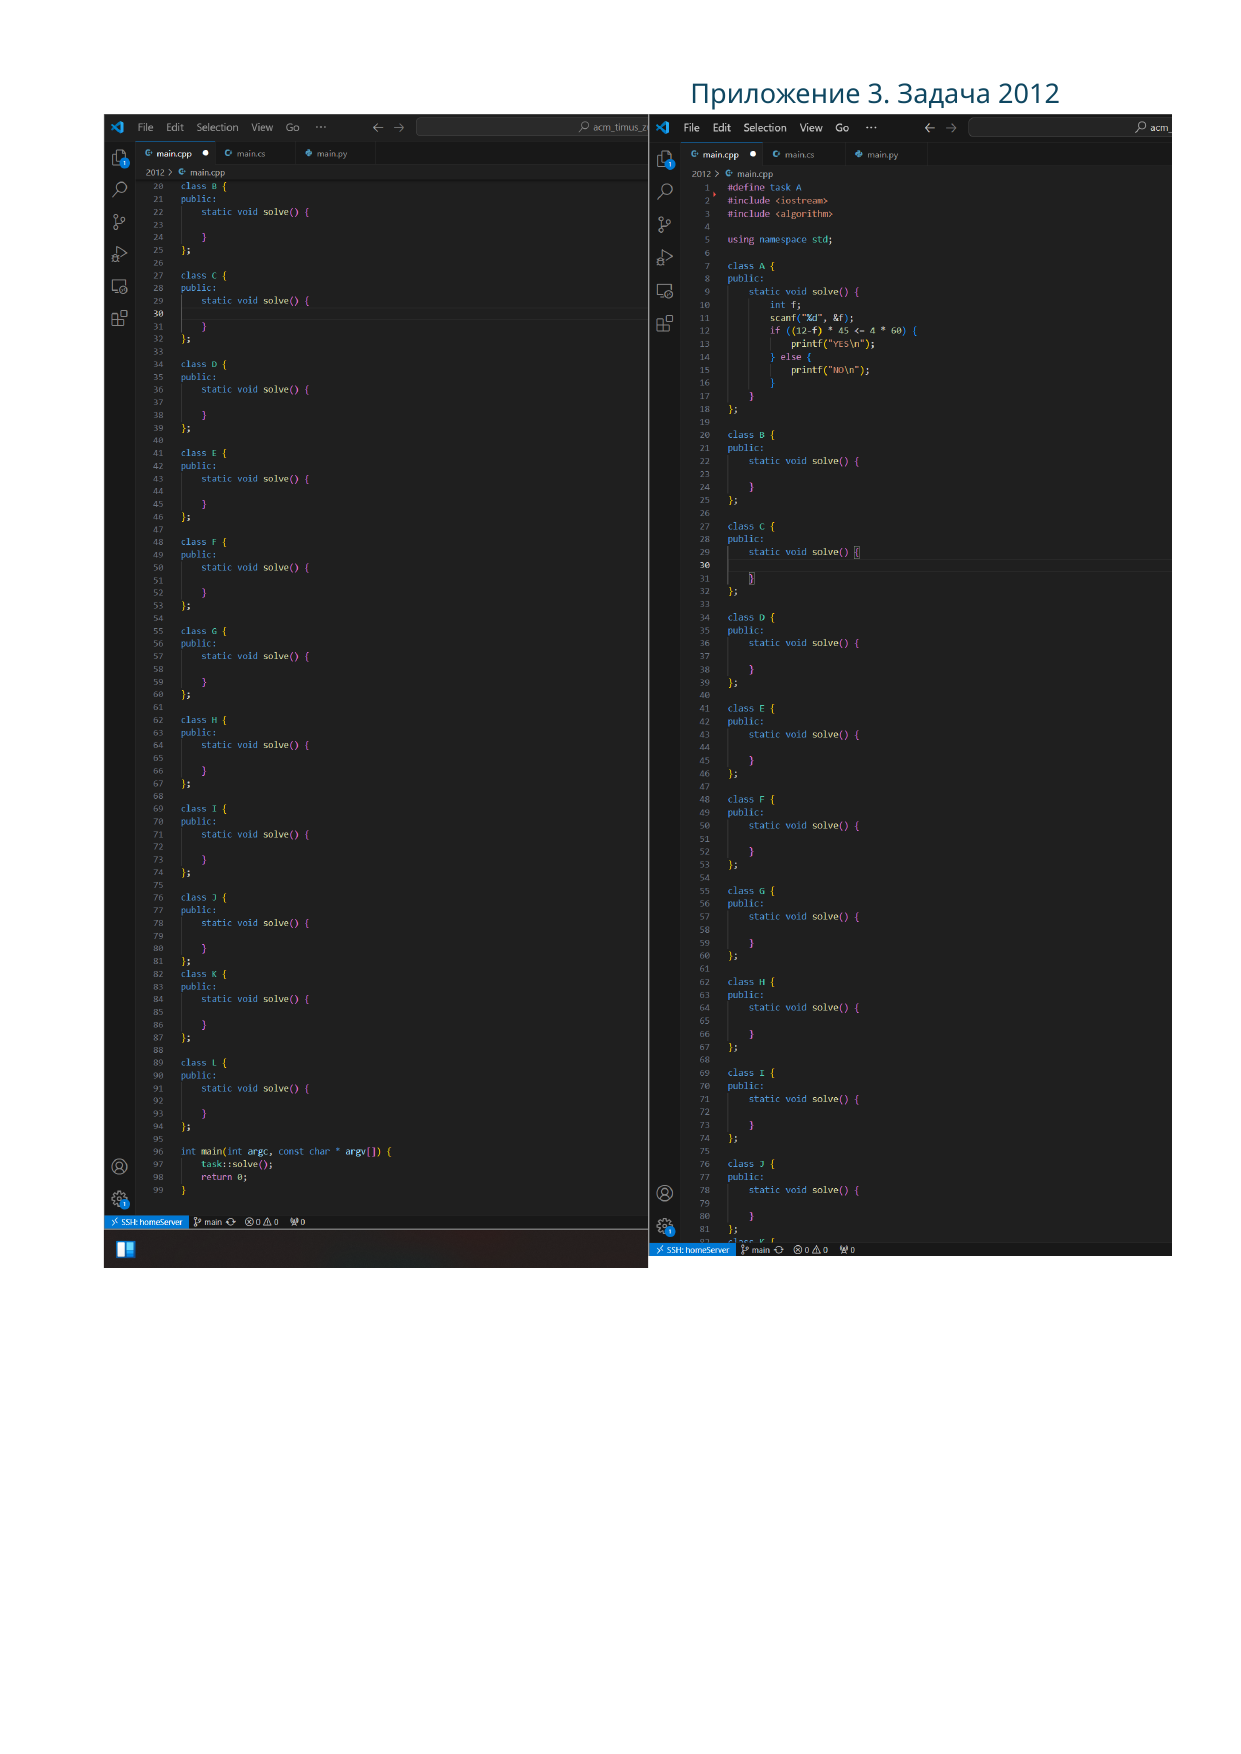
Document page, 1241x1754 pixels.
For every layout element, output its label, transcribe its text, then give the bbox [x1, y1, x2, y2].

subtitle Приложение 3. Задача 2012 [186, 75, 1060, 112]
